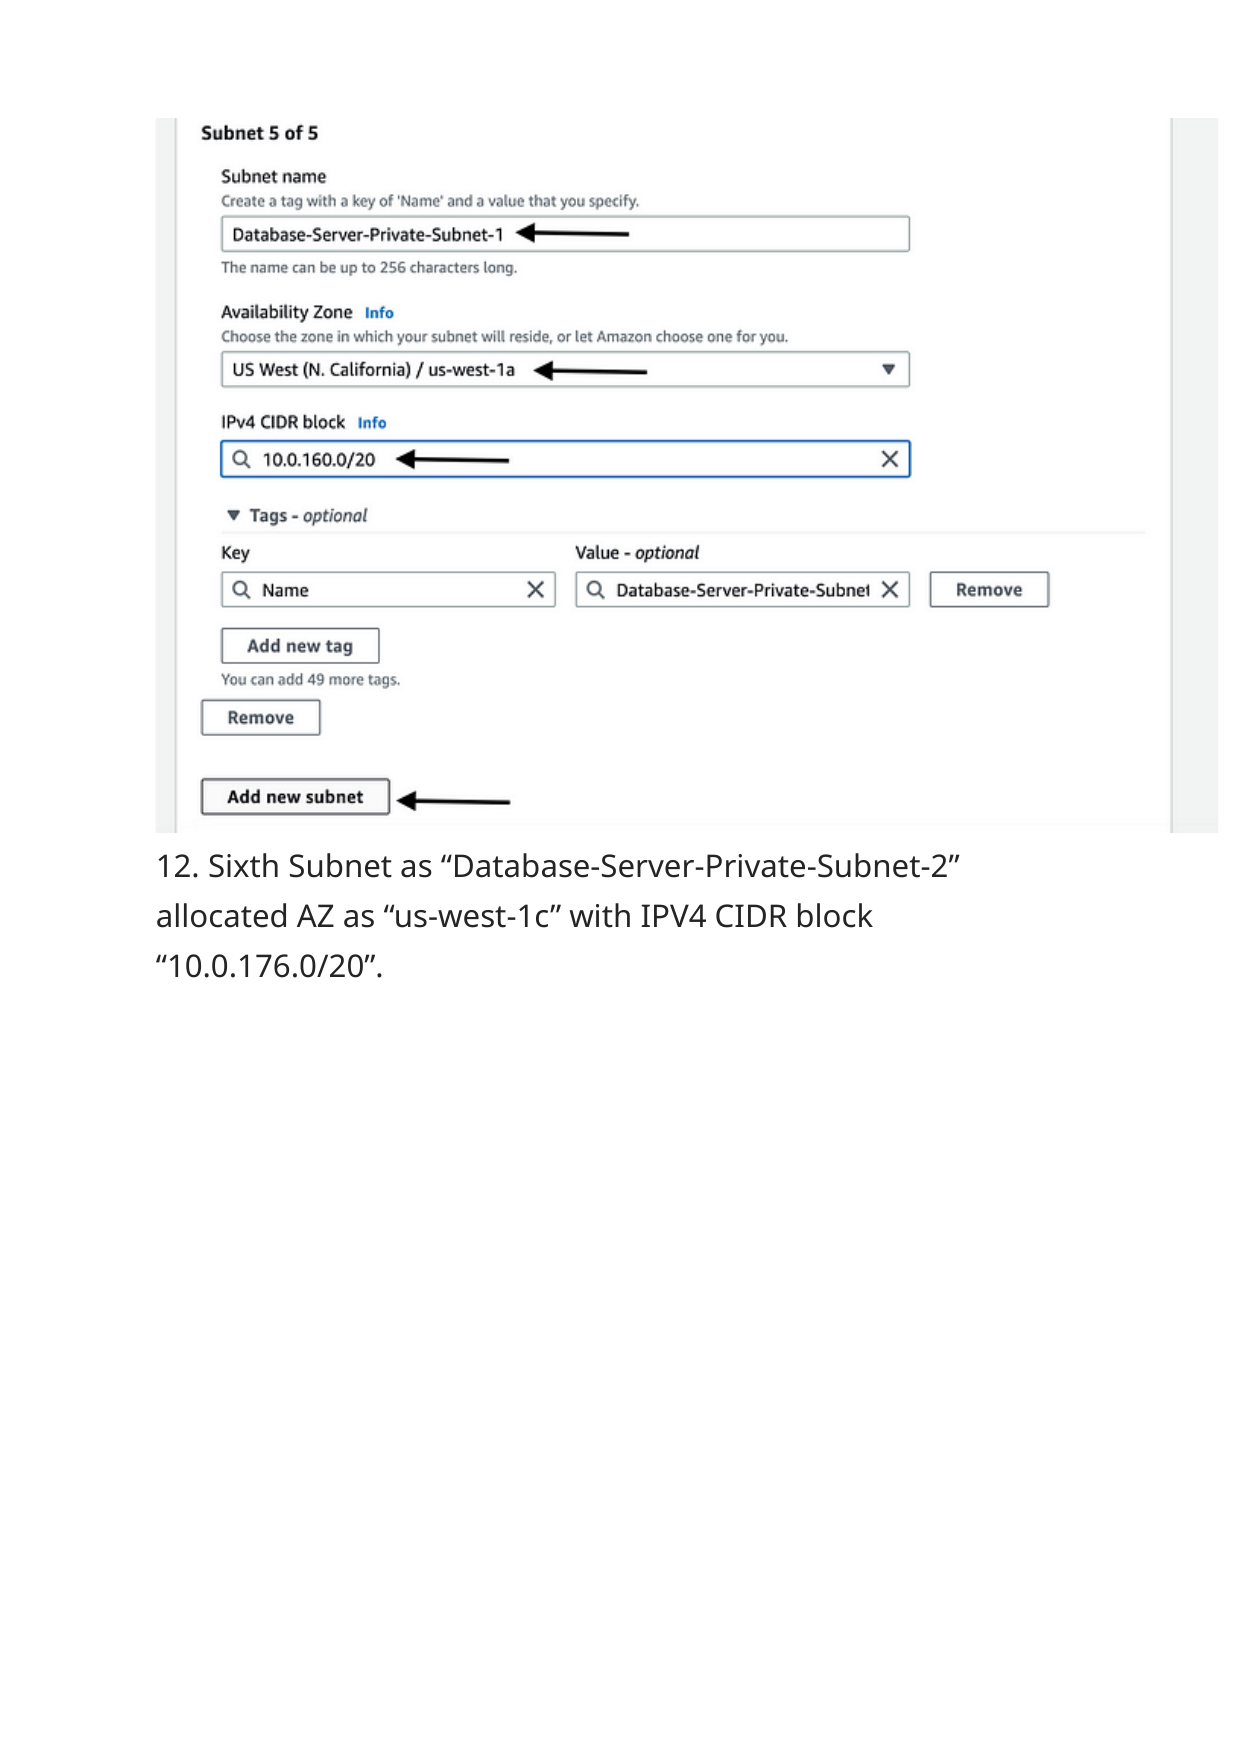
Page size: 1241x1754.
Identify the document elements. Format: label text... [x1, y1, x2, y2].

picture [155, 118, 1219, 833]
text 12. Sixth Subnet as “Database-Server-Private-Subnet-2” allocated AZ as “us-west-1c” with IPV4 CIDR block “10.0.176.0/20”. [156, 836, 1084, 986]
